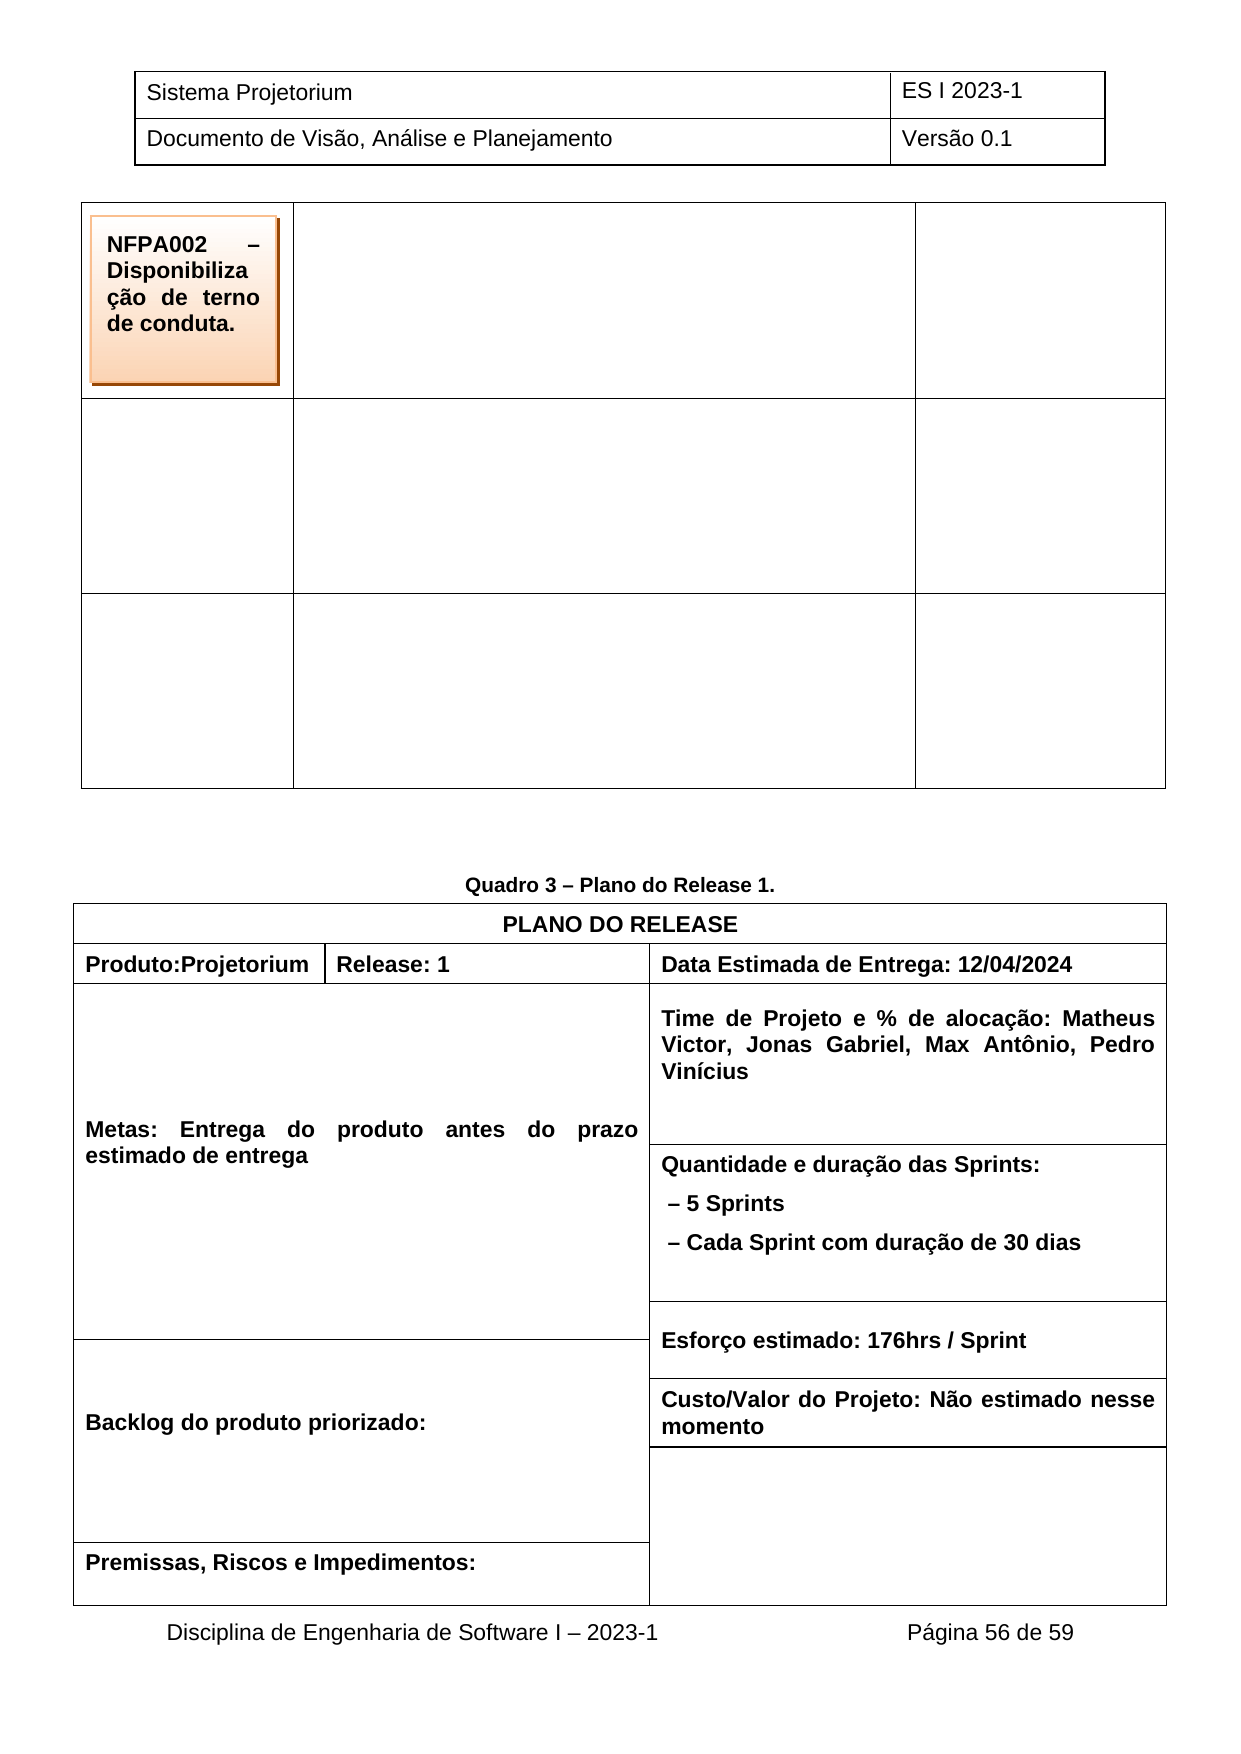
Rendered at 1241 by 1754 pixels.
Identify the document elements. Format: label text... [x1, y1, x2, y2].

table_cell [294, 203, 915, 397]
table_cell [294, 594, 915, 788]
table_cell Release: 1 [326, 944, 649, 983]
table_header PLANO DO RELEASE [74, 904, 1166, 943]
table_cell [916, 203, 1165, 397]
table_cell [916, 399, 1165, 593]
table_cell Metas: Entrega do produto antes do prazo estimado de entrega [74, 984, 649, 1339]
table_cell Time de Projeto e % de alocação: Matheus Victor, Jonas Gabriel, Max Antônio, Pedro Vinícius [650, 984, 1166, 1144]
table_cell [650, 1448, 1166, 1605]
table_cell [916, 594, 1165, 788]
table_cell [82, 399, 293, 593]
table_cell [82, 594, 293, 788]
table_cell Custo/Valor do Projeto: Não estimado nesse momento [650, 1379, 1166, 1446]
table_cell Backlog do produto priorizado: [74, 1340, 649, 1542]
table_cell Produto:Projetorium [74, 944, 324, 983]
table_cell Premissas, Riscos e Impedimentos: [74, 1543, 649, 1605]
text Quadro 3 – Plano do Release 1. [148, 873, 1092, 897]
table_cell Esforço estimado: 176hrs / Sprint [650, 1302, 1166, 1378]
table_cell [294, 399, 915, 593]
table_cell [82, 203, 293, 397]
table_cell Data Estimada de Entrega: 12/04/2024 [650, 944, 1166, 983]
table_cell Quantidade e duração das Sprints: – 5 Sprints – Cada Sprint com duração de 30 dias [650, 1145, 1166, 1301]
